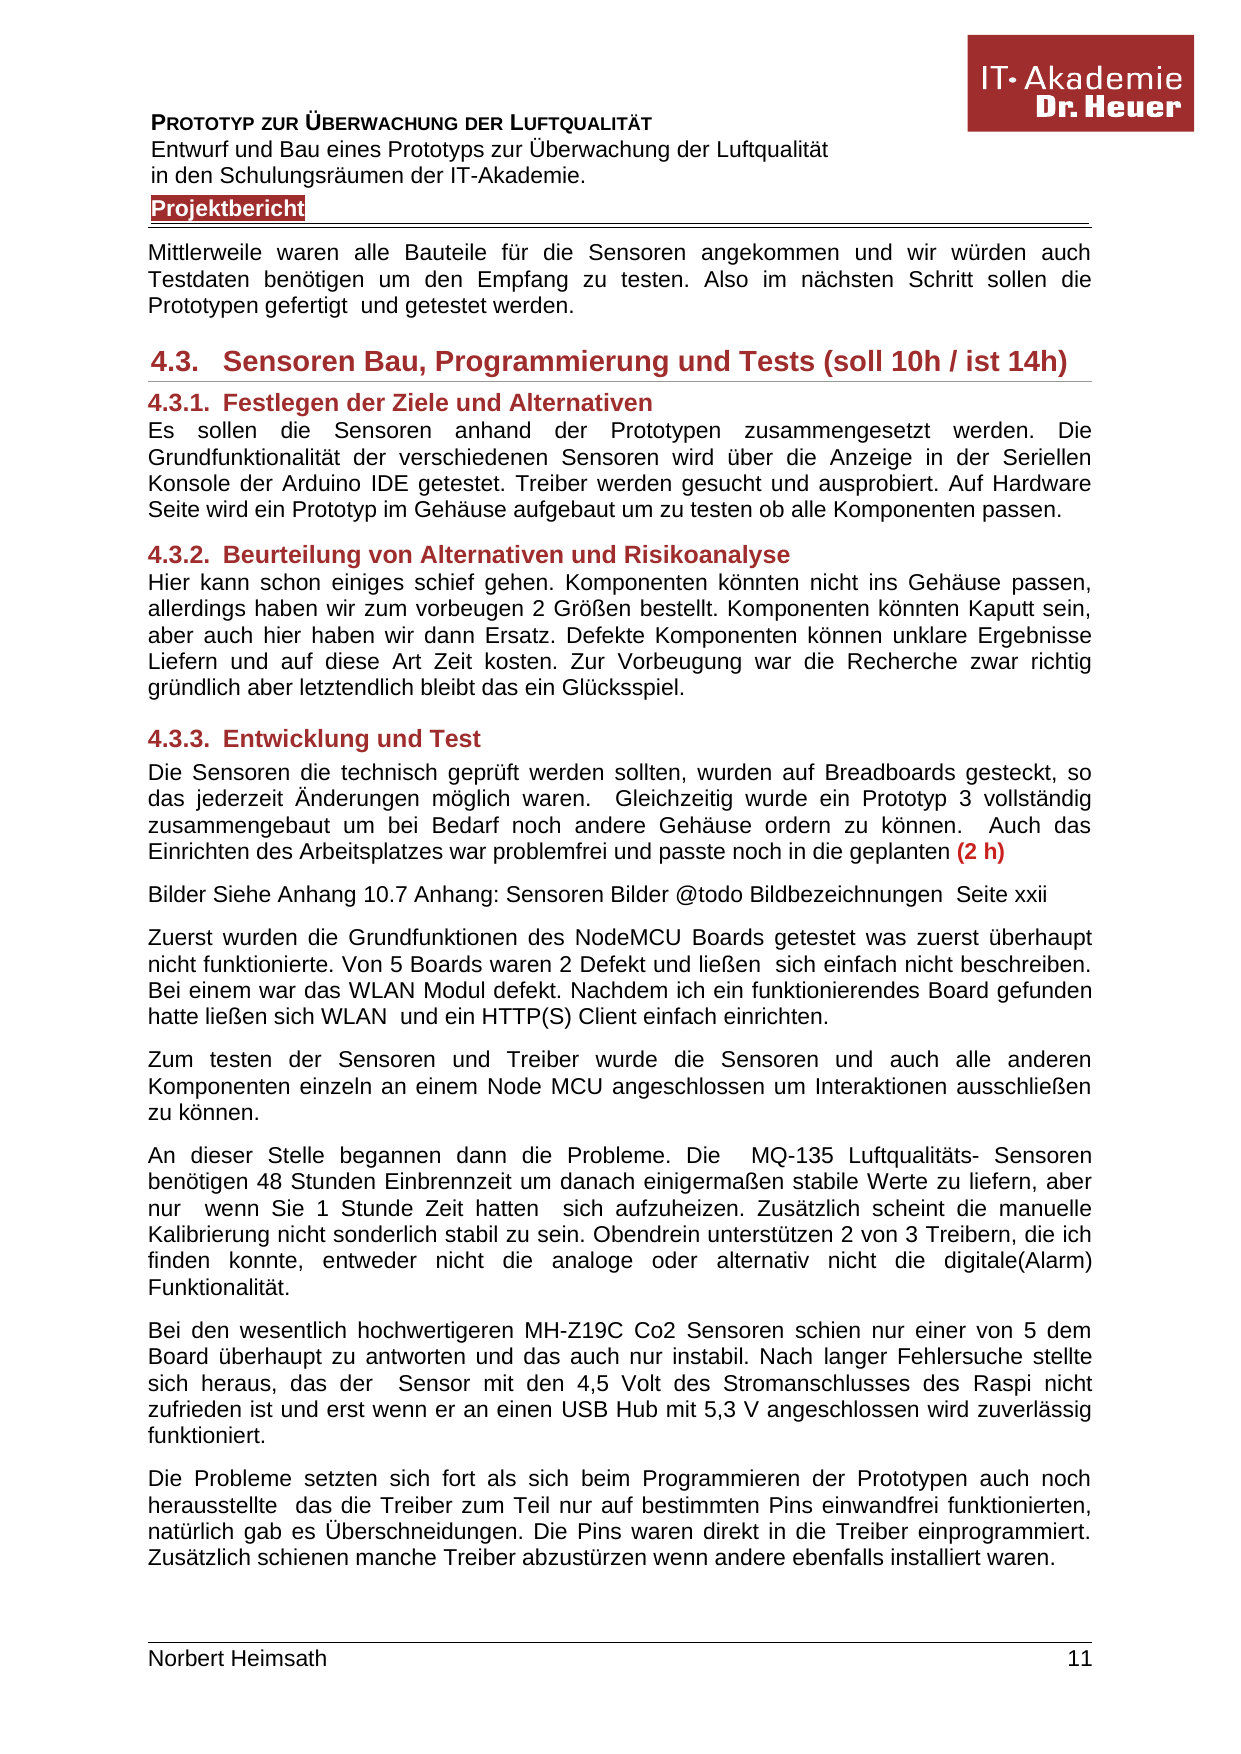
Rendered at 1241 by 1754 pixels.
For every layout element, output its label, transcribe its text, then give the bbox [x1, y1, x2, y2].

text Die Sensoren die technisch geprüft werden sollten, wurden auf Breadboards gesteckt, so das jederzeit Änderungen möglich waren. Gleichzeitig wurde ein Prototyp 3 vollständig zusammengebaut um bei Bedarf noch andere Gehäuse ordern zu können. Auch das Einrichten des Arbeitsplatzes war problemfrei und passte noch in die geplanten (2 h) [148, 759, 1092, 864]
text Hier kann schon einiges schief gehen. Komponenten könnten nicht ins Gehäuse passen, allerdings haben wir zum vorbeugen 2 Größen bestellt. Komponenten könnten Kaputt sein, aber auch hier haben wir dann Ersatz. Defekte Komponenten können unklare Ergebnisse Liefern und auf diese Art Zeit kosten. Zur Vorbeugung war die Recherche zwar richtig gründlich aber letztendlich bleibt das ein Glücksspiel. [148, 569, 1092, 701]
text Zuerst wurden die Grundfunktionen des NodeMCU Boards getestet was zuerst überhaupt nicht funktionierte. Von 5 Boards waren 2 Defekt und ließen sich einfach nicht beschreiben. Bei einem war das WLAN Modul defekt. Nachdem ich ein funktionierendes Board gefunden hatte ließen sich WLAN und ein HTTP(S) Client einfach einrichten. [148, 924, 1092, 1029]
subtitle Sensoren Bau, Programmierung und Tests (soll 10h / ist 14h) [148, 341, 1092, 381]
text Es sollen die Sensoren anhand der Prototypen zusammengesetzt werden. Die Grundfunktionalität der verschiedenen Sensoren wird über die Anzeige in der Seriellen Konsole der Arduino IDE getestet. Treiber werden gesucht und ausprobiert. Auf Hardware Seite wird ein Prototyp im Gehäuse aufgebaut um zu testen ob alle Komponenten passen. [148, 417, 1092, 522]
text Mittlerweile waren alle Bauteile für die Sensoren angekommen und wir würden auch Testdaten benötigen um den Empfang zu testen. Also im nächsten Schritt sollen die Prototypen gefertigt und getestet werden. [148, 239, 1092, 318]
text Zum testen der Sensoren und Treiber wurde die Sensoren und auch alle anderen Komponenten einzeln an einem Node MCU angeschlossen um Interaktionen ausschließen zu können. [148, 1046, 1092, 1125]
text Bei den wesentlich hochwertigeren MH-Z19C Co2 Sensoren schien nur einer von 5 dem Board überhaupt zu antworten und das auch nur instabil. Nach langer Fehlersuche stellte sich heraus, das der Sensor mit den 4,5 Volt des Stromanschlusses des Raspi nicht zufrieden ist und erst wenn er an einen USB Hub mit 5,3 V angeschlossen wird zuverlässig funktioniert. [148, 1317, 1092, 1448]
subtitle Beurteilung von Alternativen und Risikoanalyse [148, 540, 1092, 568]
subtitle Entwicklung und Test [148, 724, 1092, 753]
text Bilder Siehe Anhang 10.7 Anhang: Sensoren Bilder @todo Bildbezeichnungen Seite xxiii [148, 881, 1092, 907]
subtitle Festlegen der Ziele und Alternativen [148, 388, 1092, 417]
text An dieser Stelle begannen dann die Probleme. Die MQ-135 Luftqualitäts- Sensoren benötigen 48 Stunden Einbrennzeit um danach einigermaßen stabile Werte zu liefern, aber nur wenn Sie 1 Stunde Zeit hatten sich aufzuheizen. Zusätzlich scheint die manuelle Kalibrierung nicht sonderlich stabil zu sein. Obendrein unterstützen 2 von 3 Treibern, die ich finden konnte, entweder nicht die analoge oder alternativ nicht die digitale(Alarm) Funktionalität. [148, 1142, 1092, 1300]
text Die Probleme setzten sich fort als sich beim Programmieren der Prototypen auch noch herausstellte das die Treiber zum Teil nur auf bestimmten Pins einwandfrei funktionierten, natürlich gab es Überschneidungen. Die Pins waren direkt in die Treiber einprogrammiert. Zusätzlich schienen manche Treiber abzustürzen wenn andere ebenfalls installiert waren. [148, 1465, 1092, 1571]
